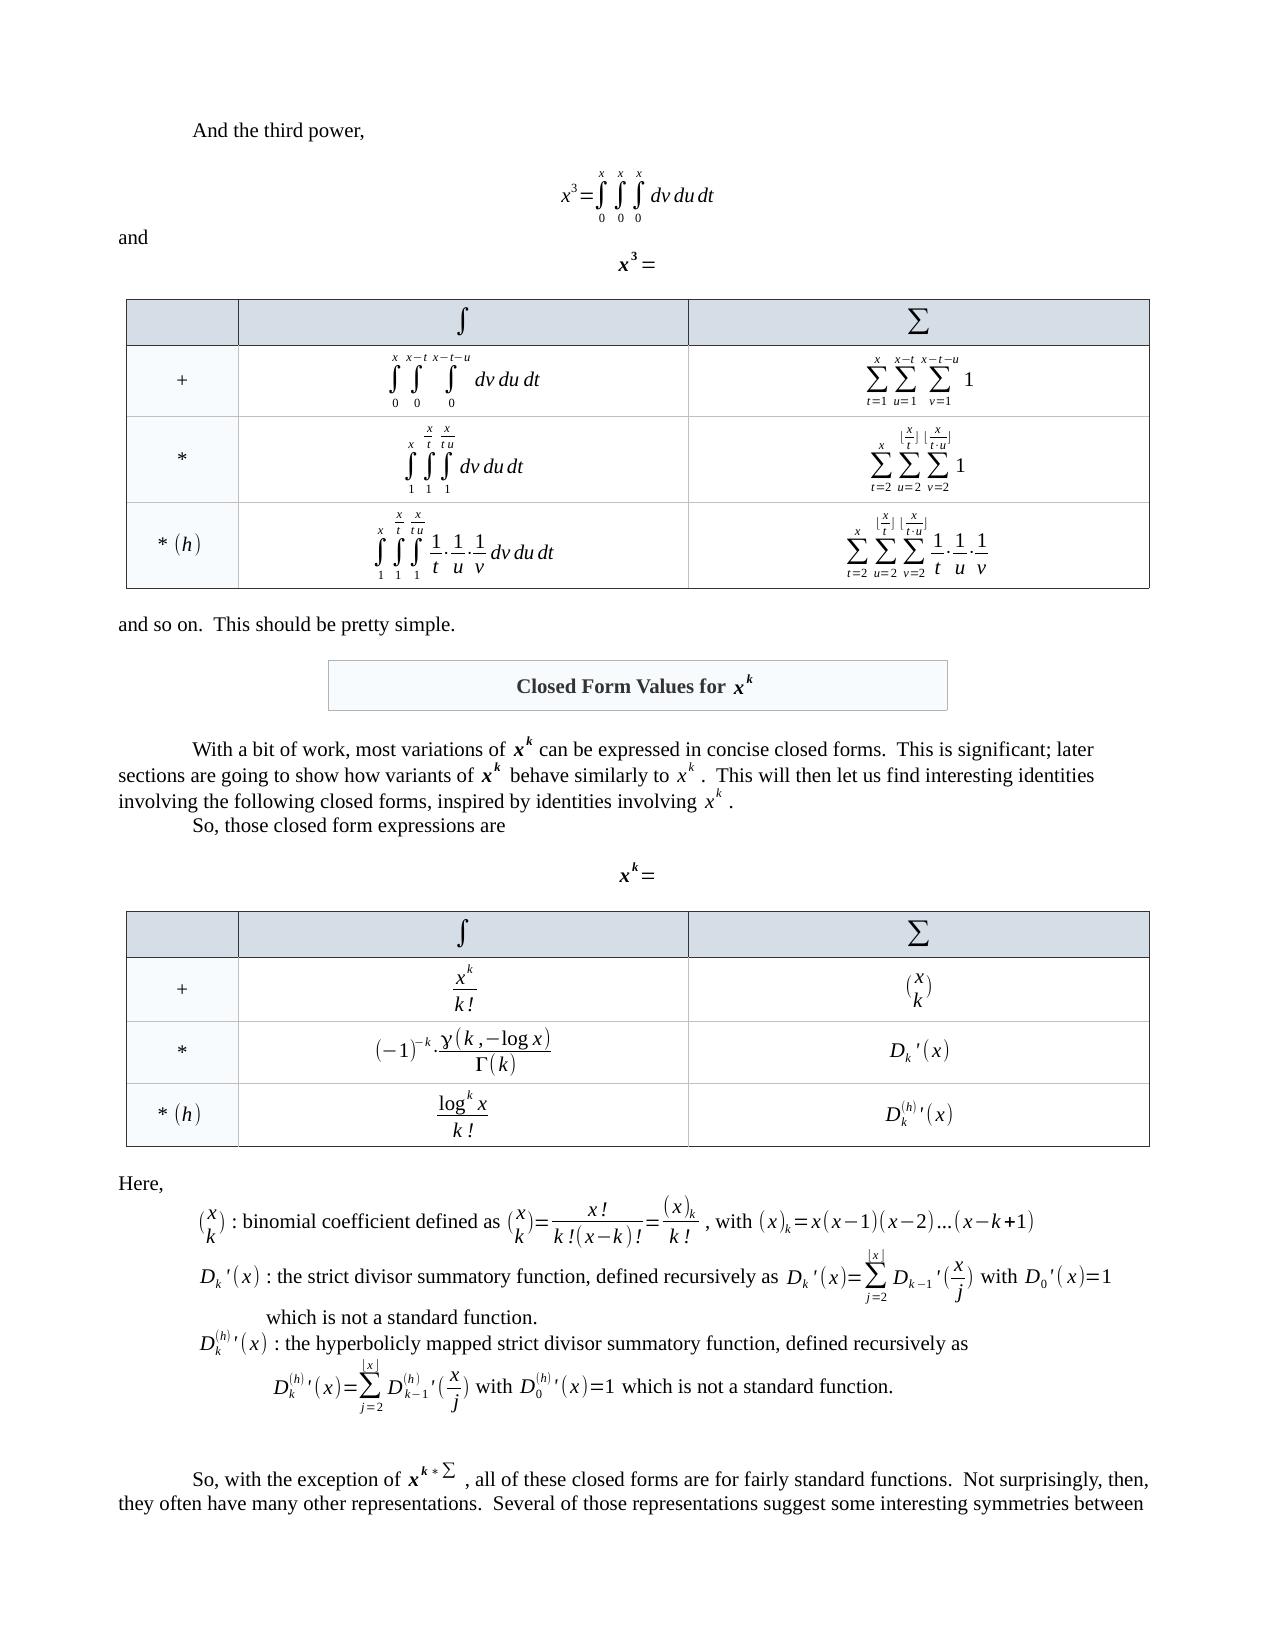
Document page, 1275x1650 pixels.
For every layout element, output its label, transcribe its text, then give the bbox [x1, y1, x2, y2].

table_cell [239, 346, 688, 416]
text Here, [118, 1171, 1157, 1195]
table_cell [239, 1022, 688, 1083]
table_header [239, 912, 688, 957]
table_cell [689, 1084, 1149, 1146]
table_header [239, 300, 688, 345]
table_cell [689, 346, 1149, 416]
table_cell [239, 958, 688, 1021]
table_cell + [127, 346, 238, 416]
text With a bit of work, most variations ofcan be expressed in concise closed forms. This is significant; later sections are going to show how variants ofbehave similarly to. This will then let us find interesting identities involving the following closed forms, inspired by identities involving. [118, 734, 1157, 813]
text and so on. This should be pretty simple. [118, 612, 1157, 636]
text : the strict divisor summatory function, defined recursively aswith which is not a standard function. [118, 1248, 1157, 1329]
text So, those closed form expressions are [118, 813, 1157, 837]
table_cell * [127, 1084, 238, 1146]
text Closed Form Values for [329, 661, 947, 710]
table_cell * [127, 417, 238, 502]
table_cell [689, 417, 1149, 502]
text : binomial coefficient defined as, with [118, 1195, 1157, 1248]
table_cell * [127, 1022, 238, 1083]
table_header [689, 912, 1149, 957]
table_cell [239, 1084, 688, 1146]
table_cell [239, 503, 688, 588]
table_cell + [127, 958, 238, 1021]
table_cell * [127, 503, 238, 588]
table_cell [239, 417, 688, 502]
table_header [127, 300, 238, 345]
text and [118, 225, 1157, 249]
text And the third power, [118, 118, 1157, 142]
table_cell [689, 1022, 1149, 1083]
table_header [127, 912, 238, 957]
table_cell [689, 503, 1149, 588]
text So, with the exception of, all of these closed forms are for fairly standard functions. Not surprisingly, then, they often have many other representations. Several of those representations suggest some interesting symmetries between these forms, so I want to note a few of those below. [118, 1463, 1157, 1515]
text : the hyperbolicly mapped strict divisor summatory function, defined recursively as withwhich is not a standard function. [118, 1329, 1157, 1415]
table_cell [689, 958, 1149, 1021]
table_header [689, 300, 1149, 345]
